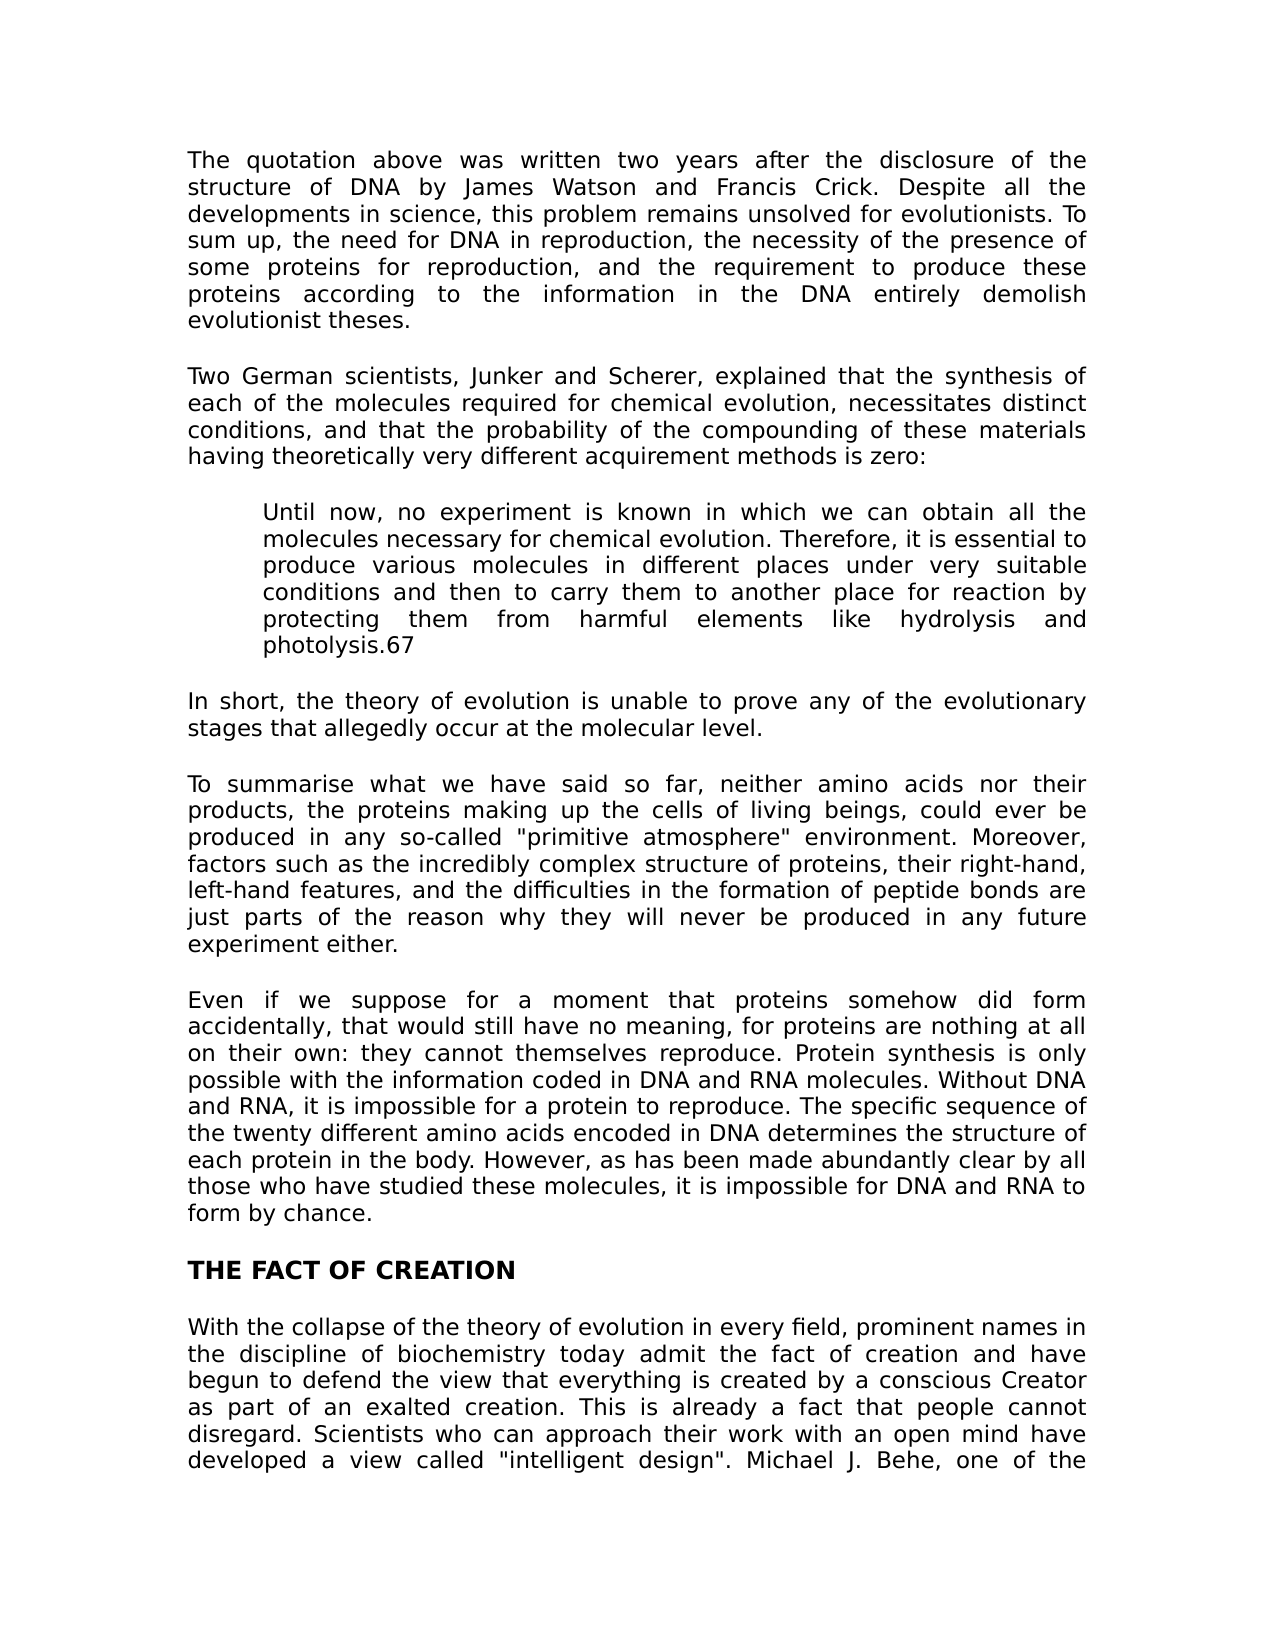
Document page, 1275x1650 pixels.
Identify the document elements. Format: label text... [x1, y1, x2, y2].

text With the collapse of the theory of evolution in every field, prominent names in the discipline of biochemistry today admit the fact of creation and have begun to defend the view that everything is created by a conscious Creator as part of an exalted creation. This is already a fact that people cannot disregard. Scientists who can approach their work with an open mind have developed a view called "intelligent design". Michael J. Behe, one of the [187, 1314, 1088, 1474]
text To summarise what we have said so far, neither amino acids nor their products, the proteins making up the cells of living beings, could ever be produced in any so-called "primitive atmosphere" environment. Moreover, factors such as the incredibly complex structure of proteins, their right-hand, left-hand features, and the difficulties in the formation of peptide bonds are just parts of the reason why they will never be produced in any future experiment either. [187, 771, 1088, 958]
text The Fact of Creation [187, 1256, 1088, 1285]
text In short, the theory of evolution is unable to prove any of the evolutionary stages that allegedly occur at the molecular level. [187, 688, 1088, 742]
text Until now, no experiment is known in which we can obtain all the molecules necessary for chemical evolution. Therefore, it is essential to produce various molecules in different places under very suitable conditions and then to carry them to another place for reaction by protecting them from harmful elements like hydrolysis and photolysis.67 [262, 499, 1088, 659]
text Even if we suppose for a moment that proteins somehow did form accidentally, that would still have no meaning, for proteins are nothing at all on their own: they cannot themselves reproduce. Protein synthesis is only possible with the information coded in DNA and RNA molecules. Without DNA and RNA, it is impossible for a protein to reproduce. The specific sequence of the twenty different amino acids encoded in DNA determines the structure of each protein in the body. However, as has been made abundantly clear by all those who have studied these molecules, it is impossible for DNA and RNA to form by chance. [187, 987, 1088, 1227]
text The quotation above was written two years after the disclosure of the structure of DNA by James Watson and Francis Crick. Despite all the developments in science, this problem remains unsolved for evolutionists. To sum up, the need for DNA in reproduction, the necessity of the presence of some proteins for reproduction, and the requirement to produce these proteins according to the information in the DNA entirely demolish evolutionist theses. [187, 148, 1088, 334]
text Two German scientists, Junker and Scherer, explained that the synthesis of each of the molecules required for chemical evolution, necessitates distinct conditions, and that the probability of the compounding of these materials having theoretically very different acquirement methods is zero: [187, 363, 1088, 470]
